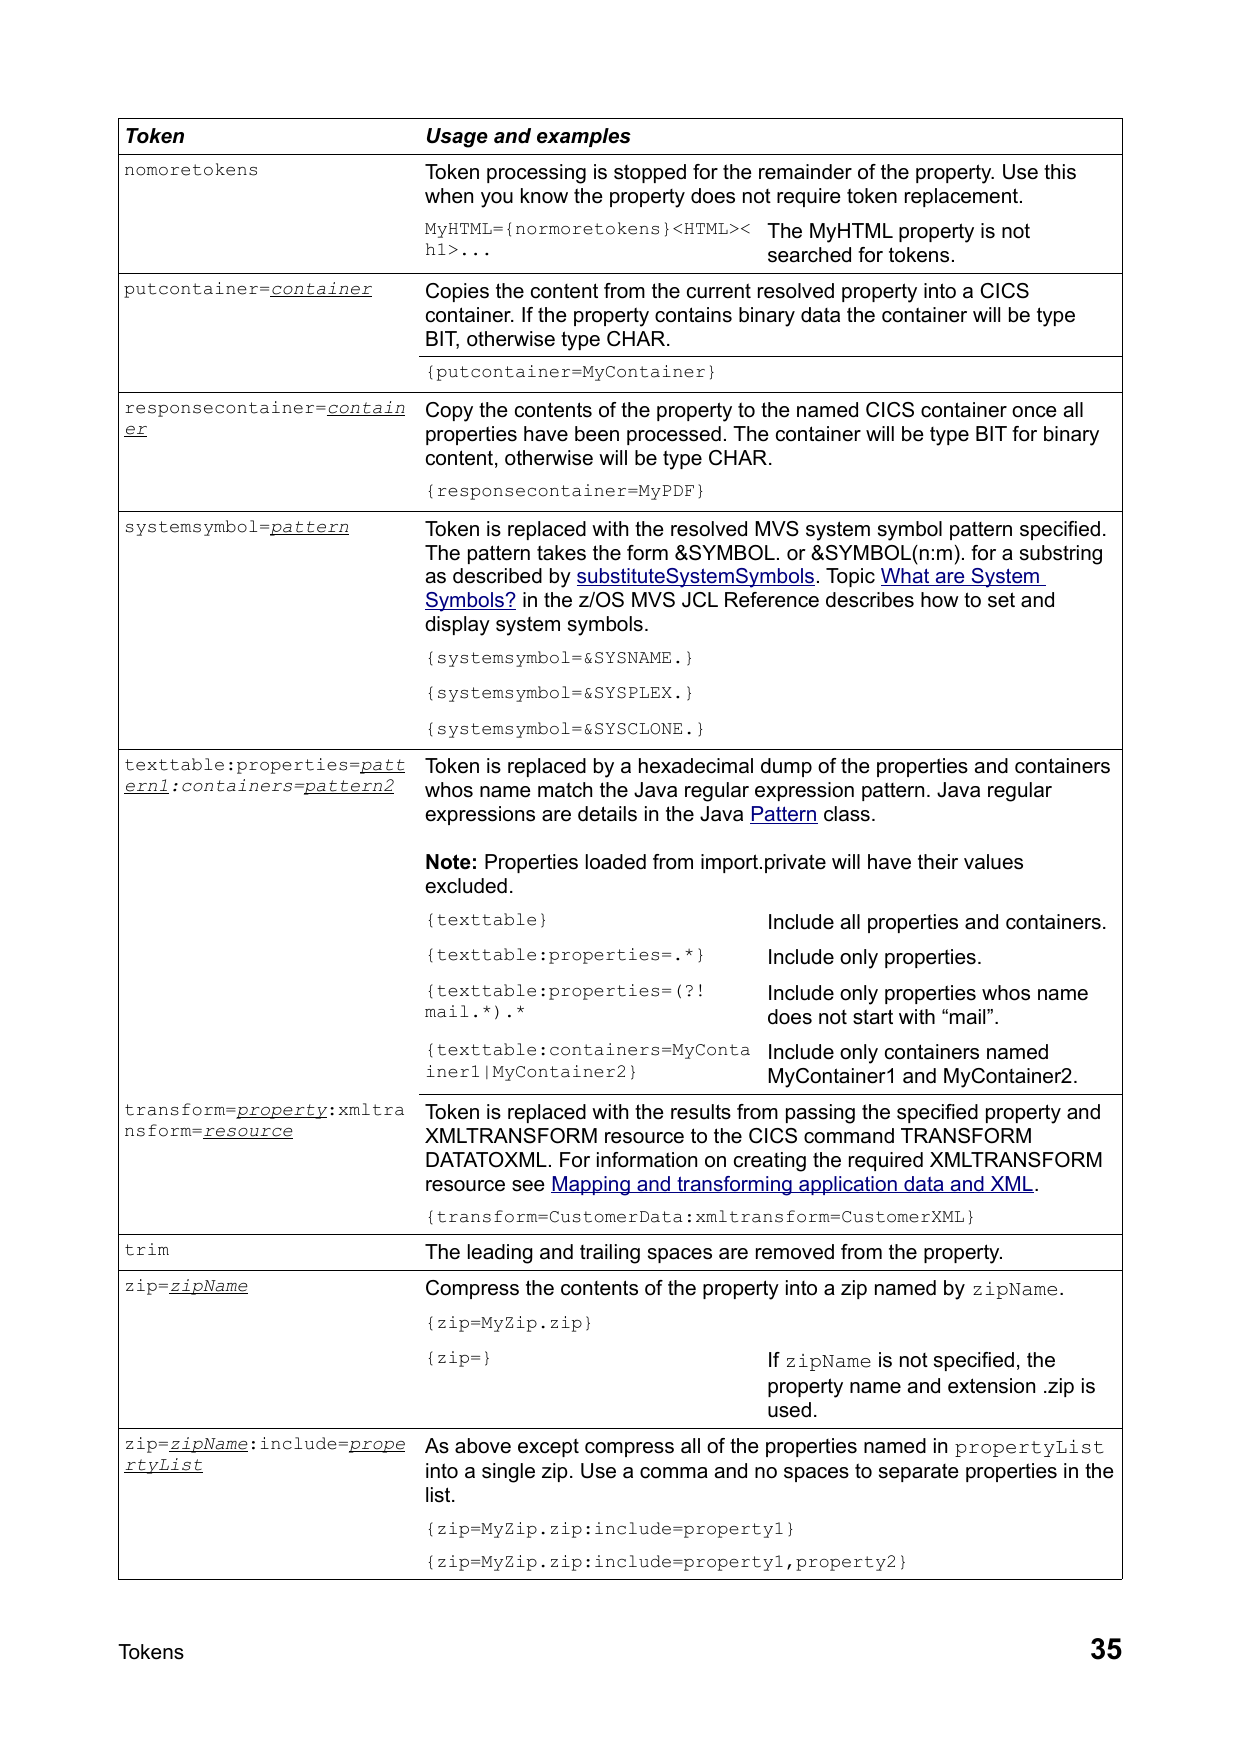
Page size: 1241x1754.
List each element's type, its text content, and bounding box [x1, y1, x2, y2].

table_cell zip=zipName:include=propertyList [119, 1429, 419, 1579]
table_cell [761, 475, 1122, 511]
table_cell {texttable:containers=MyContainer1|MyContainer2} [419, 1034, 761, 1094]
table_cell {texttable:properties=(?!mail.*).* [419, 975, 761, 1034]
table_cell [761, 357, 1122, 392]
table_cell {zip=MyZip.zip} [419, 1307, 761, 1342]
table_cell [761, 678, 1122, 713]
table_cell {systemsymbol=&SYSCLONE.} [419, 713, 761, 748]
table_cell Include only properties. [761, 939, 1122, 975]
table_cell The MyHTML property is not searched for tokens. [761, 213, 1122, 273]
table_cell {zip=MyZip.zip:include=property1} [419, 1513, 1122, 1546]
table_cell texttable:properties=pattern1:containers=pattern2 [119, 750, 419, 1094]
table_cell Copy the contents of the property to the named CICS container once all properties have been processed. The container will be type BIT for binary content, otherwise will be type CHAR. [419, 393, 1122, 475]
table_cell putcontainer=container [119, 274, 419, 392]
table_cell transform=property:xmltransform=resource [119, 1094, 419, 1234]
table_cell {texttable:properties=.*} [419, 939, 761, 975]
table_cell Token processing is stopped for the remainder of the property. Use this when you know the property does not require token replacement. [419, 155, 1122, 213]
table_header Usage and examples [419, 119, 1122, 154]
table_cell Include only containers named MyContainer1 and MyContainer2. [761, 1034, 1122, 1094]
table_header Token [119, 119, 419, 154]
table_cell zip=zipName [119, 1271, 419, 1428]
table_cell [761, 713, 1122, 748]
table_cell Token is replaced by a hexadecimal dump of the properties and containers whos name match the Java regular expression pattern. Java regular expressions are details in the Java Pattern class. Note: Properties loaded from import.private will have their values excluded. [419, 750, 1122, 904]
table_cell responsecontainer=container [119, 393, 419, 511]
table_cell MyHTML={normoretokens}<HTML><h1>... [419, 213, 761, 273]
table_cell Token is replaced with the resolved MVS system symbol pattern specified. The pattern takes the form &SYMBOL. or &SYMBOL(n:m). for a substring as described by substituteSystemSymbols. Topic What are System Symbols? in the z/OS MVS JCL Reference describes how to set and display system symbols. [419, 512, 1122, 642]
table_cell {systemsymbol=&SYSPLEX.} [419, 678, 761, 713]
table_cell Copies the content from the current resolved property into a CICS container. If the property contains binary data the container will be type BIT, otherwise type CHAR. [419, 274, 1122, 356]
table_cell If zipName is not specified, the property name and extension .zip is used. [761, 1343, 1122, 1428]
table_cell The leading and trailing spaces are removed from the property. [419, 1235, 1122, 1269]
table_cell Include all properties and containers. [761, 904, 1122, 939]
table_cell {zip=} [419, 1343, 761, 1428]
table_cell Compress the contents of the property into a zip named by zipName. [419, 1271, 1122, 1307]
table_cell trim [119, 1235, 419, 1269]
table_cell As above except compress all of the properties named in propertyList into a single zip. Use a comma and no spaces to separate properties in the list. [419, 1429, 1122, 1513]
table_cell Token is replaced with the results from passing the specified property and XMLTRANSFORM resource to the CICS command TRANSFORM DATATOXML. For information on creating the required XMLTRANSFORM resource see Mapping and transforming application data and XML. [419, 1095, 1122, 1201]
table_cell {zip=MyZip.zip:include=property1,property2} [419, 1546, 1122, 1579]
table_cell {putcontainer=MyContainer} [419, 357, 761, 392]
table_cell Include only properties whos name does not start with “mail”. [761, 975, 1122, 1034]
table_cell {texttable} [419, 904, 761, 939]
table_cell nomoretokens [119, 155, 419, 273]
table_cell [761, 642, 1122, 677]
table_cell systemsymbol=pattern [119, 512, 419, 748]
table_cell {responsecontainer=MyPDF} [419, 475, 761, 511]
table_cell {systemsymbol=&SYSNAME.} [419, 642, 761, 677]
table_cell {transform=CustomerData:xmltransform=CustomerXML} [419, 1201, 1122, 1234]
table_cell [761, 1307, 1122, 1342]
